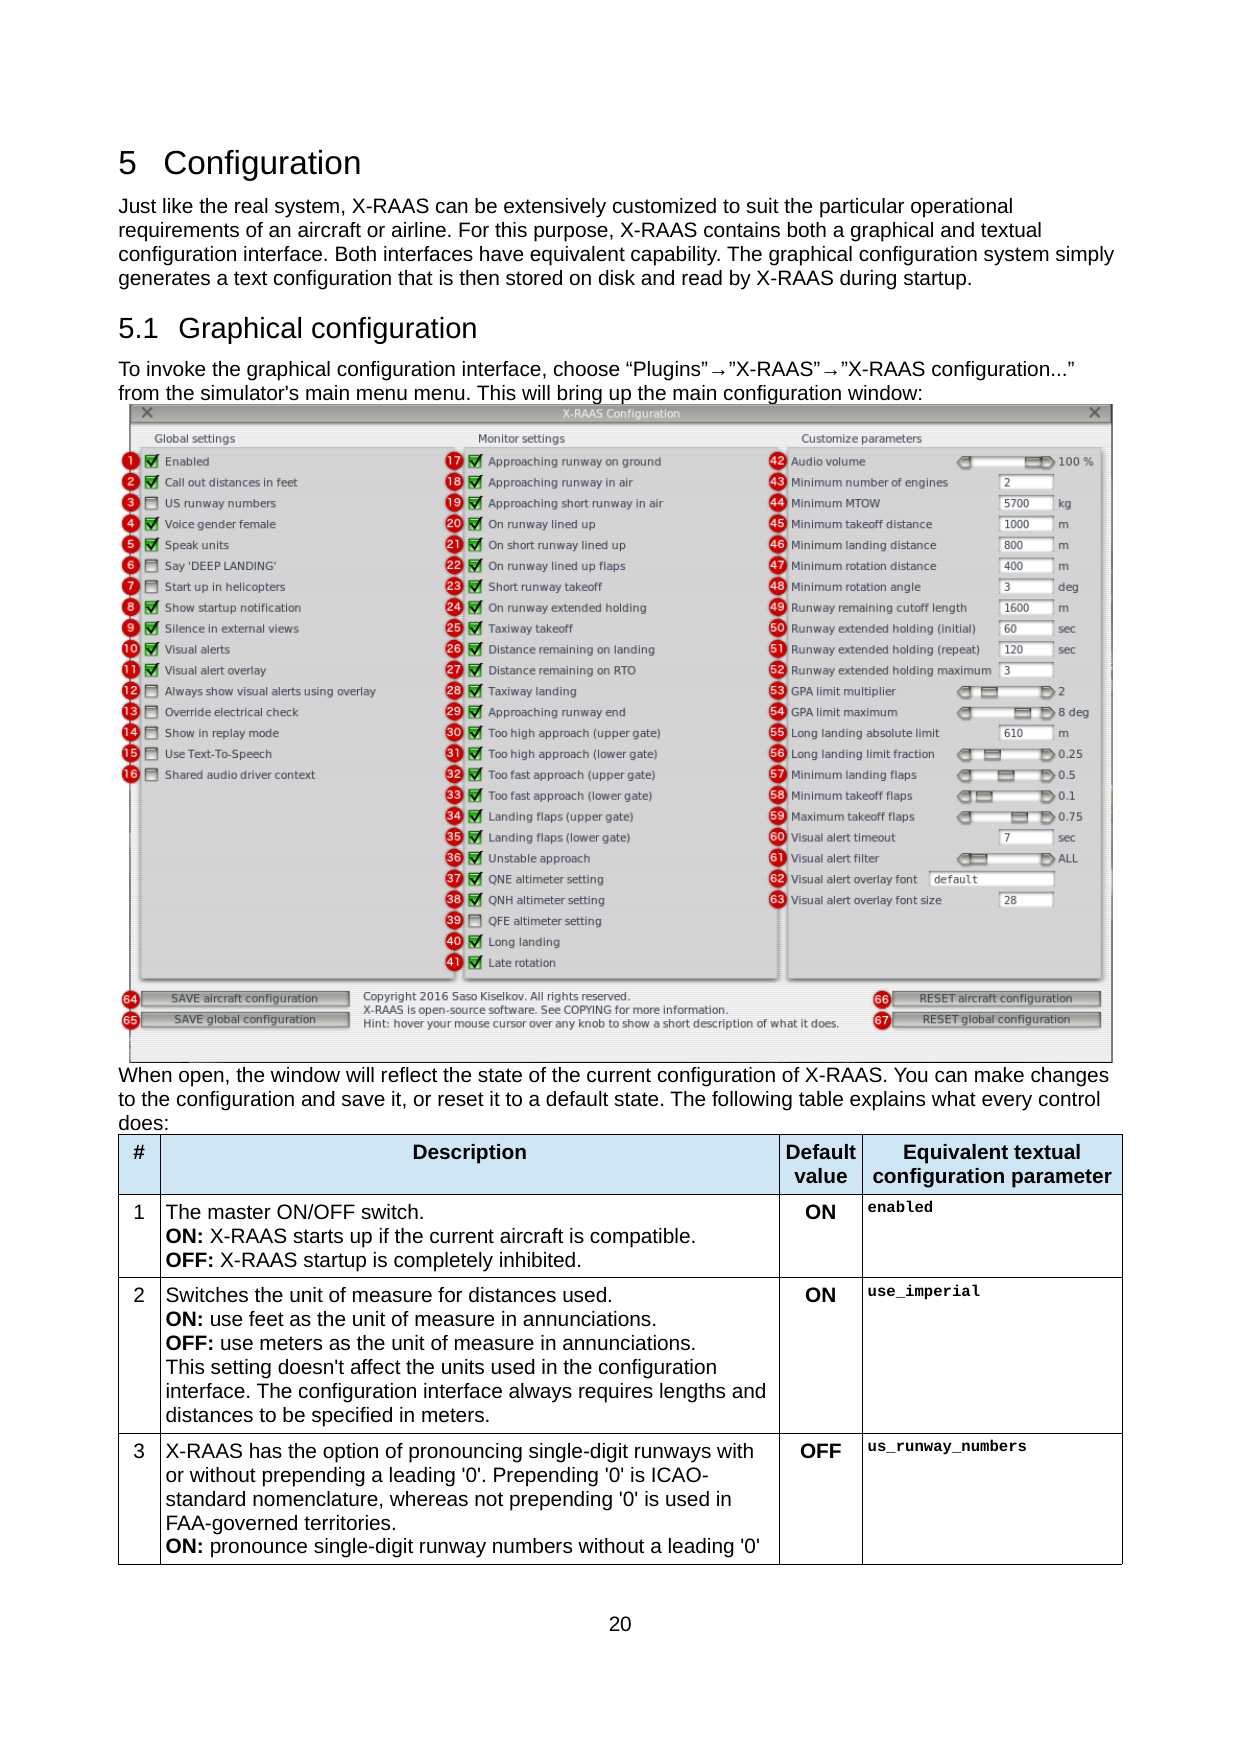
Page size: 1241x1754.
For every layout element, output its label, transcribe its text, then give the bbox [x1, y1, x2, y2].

text When open, the window will reflect the state of the current configuration of X-RAAS. You can make changes to the configuration and save it, or reset it to a default state. The following table explains what every control does: [118, 1063, 1122, 1134]
table_cell 1 [119, 1195, 160, 1277]
table_header Equivalent textual configuration parameter [863, 1135, 1122, 1194]
table_cell OFF [780, 1434, 862, 1564]
table_cell ON [780, 1195, 862, 1277]
table_cell 3 [119, 1434, 160, 1564]
table_cell use_imperial [863, 1278, 1122, 1433]
text To invoke the graphical configuration interface, choose “Plugins”→”X-RAAS”→”X-RAAS configuration...” from the simulator's main menu menu. This will bring up the main configuration window: [118, 357, 1122, 404]
table_cell us_runway_numbers [863, 1434, 1122, 1564]
table_header # [119, 1135, 160, 1194]
table_cell The master ON/OFF switch. ON: X-RAAS starts up if the current aircraft is compatible. OFF: X-RAAS startup is completely inhibited. [161, 1195, 779, 1277]
table_cell 2 [119, 1278, 160, 1433]
picture [118, 404, 1123, 1063]
table_header Default value [780, 1135, 862, 1194]
table_cell ON [780, 1278, 862, 1433]
subtitle Configuration [118, 143, 1122, 182]
table_cell enabled [863, 1195, 1122, 1277]
table_header Description [161, 1135, 779, 1194]
table_cell Switches the unit of measure for distances used. ON: use feet as the unit of measure in annunciations. OFF: use meters as the unit of measure in annunciations. This setting doesn't affect the units used in the configuration interface. The configuration interface always requires lengths and distances to be specified in meters. [161, 1278, 779, 1433]
table_cell X-RAAS has the option of pronouncing single-digit runways with or without prepending a leading '0'. Prepending '0' is ICAO-standard nomenclature, whereas not prepending '0' is used in FAA-governed territories. ON: pronounce single-digit runway numbers without a leading '0' [161, 1434, 779, 1564]
subtitle Graphical configuration [118, 311, 1122, 344]
text Just like the real system, X-RAAS can be extensively customized to suit the particular operational requirements of an aircraft or airline. For this purpose, X-RAAS contains both a graphical and textual configuration interface. Both interfaces have equivalent capability. The graphical configuration system simply generates a text configuration that is then stored on disk and read by X-RAAS during startup. [118, 194, 1122, 290]
